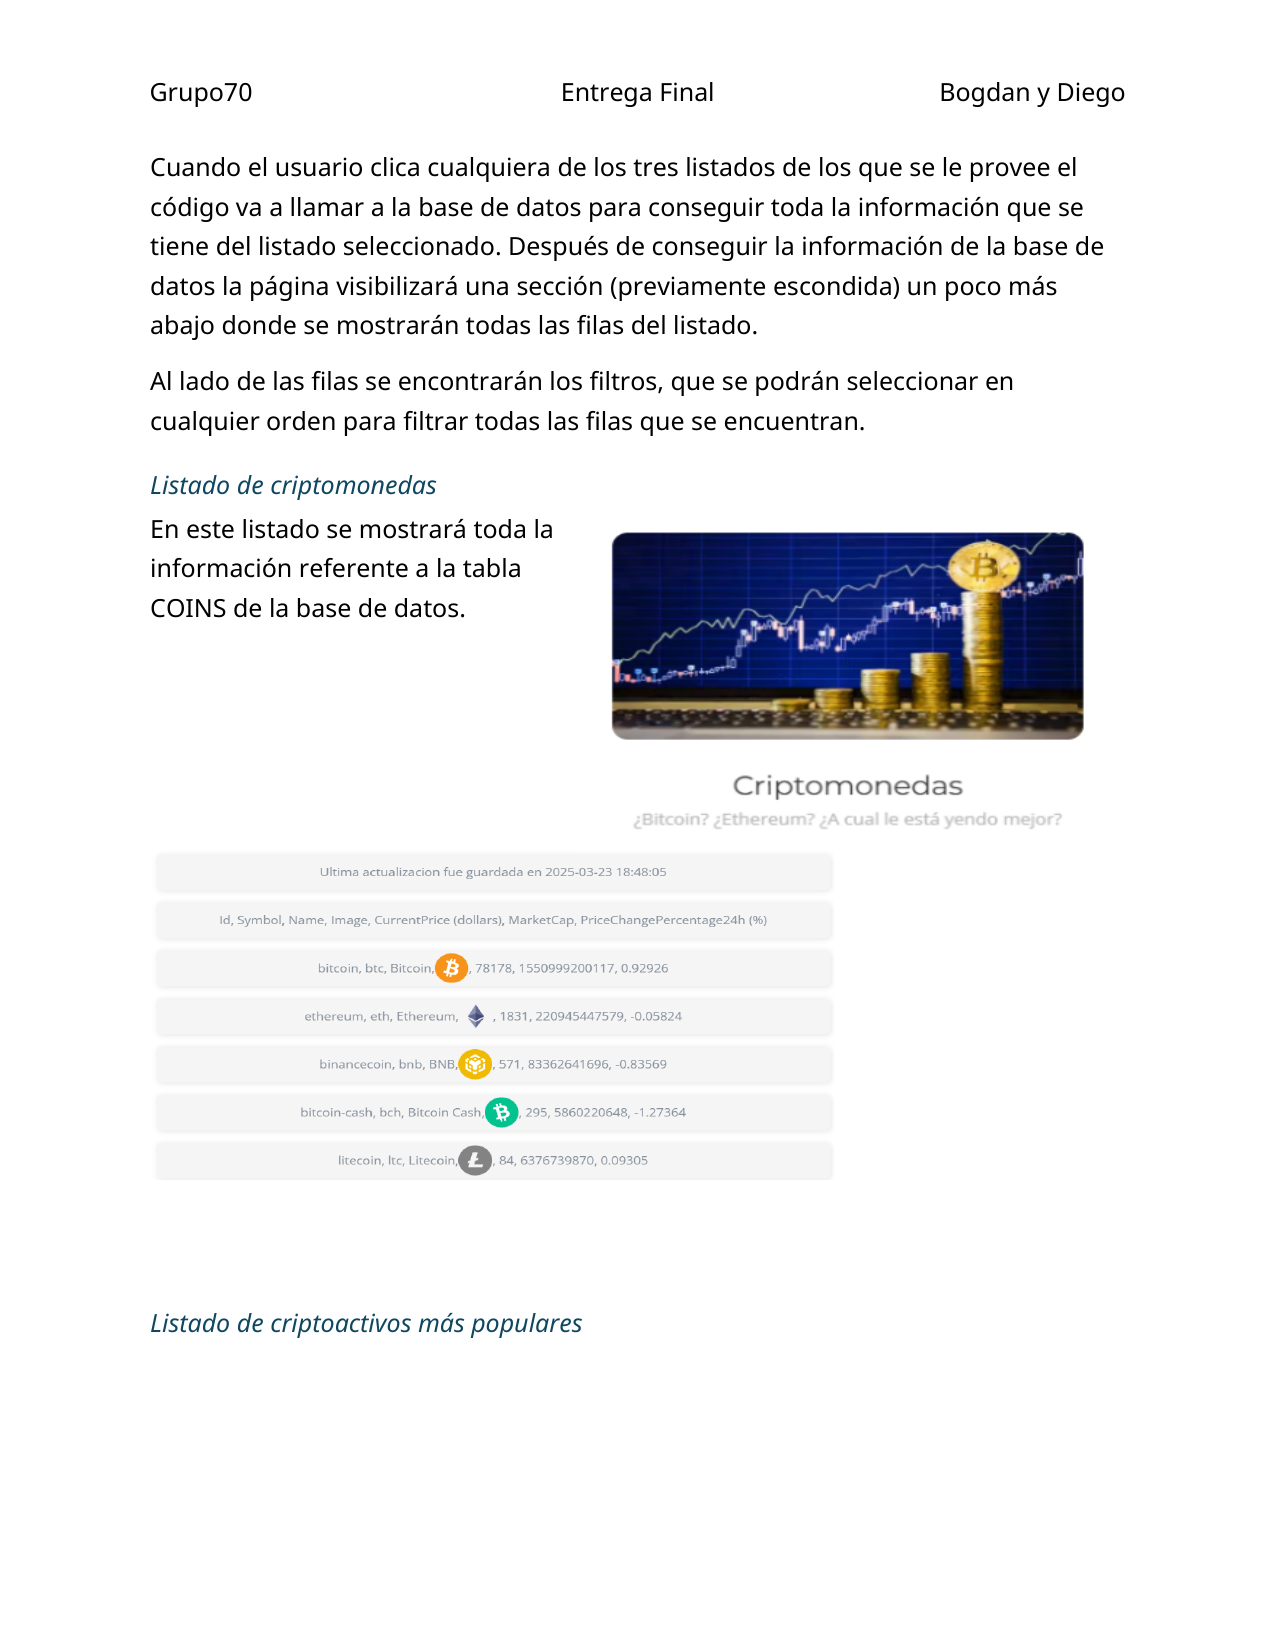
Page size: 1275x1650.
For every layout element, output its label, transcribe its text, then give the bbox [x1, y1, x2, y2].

text En este listado se mostrará toda la información referente a la tabla COINS de la base de datos. [150, 512, 573, 850]
text Al lado de las filas se encontrarán los filtros, que se podrán seleccionar en cualquier orden para filtrar todas las filas que se encuentran. [150, 364, 1125, 438]
subtitle Listado de criptoactivos más populares [150, 1305, 1125, 1339]
subtitle Listado de criptomonedas [150, 468, 1125, 502]
text [150, 851, 1125, 1219]
text Cuando el usuario clica cualquiera de los tres listados de los que se le provee el código va a llamar a la base de datos para conseguir toda la información que se tiene del listado seleccionado. Después de conseguir la información de la base de datos la página visibilizará una sección (previamente escondida) un poco más abajo donde se mostrarán todas las filas del listado. [150, 150, 1125, 342]
